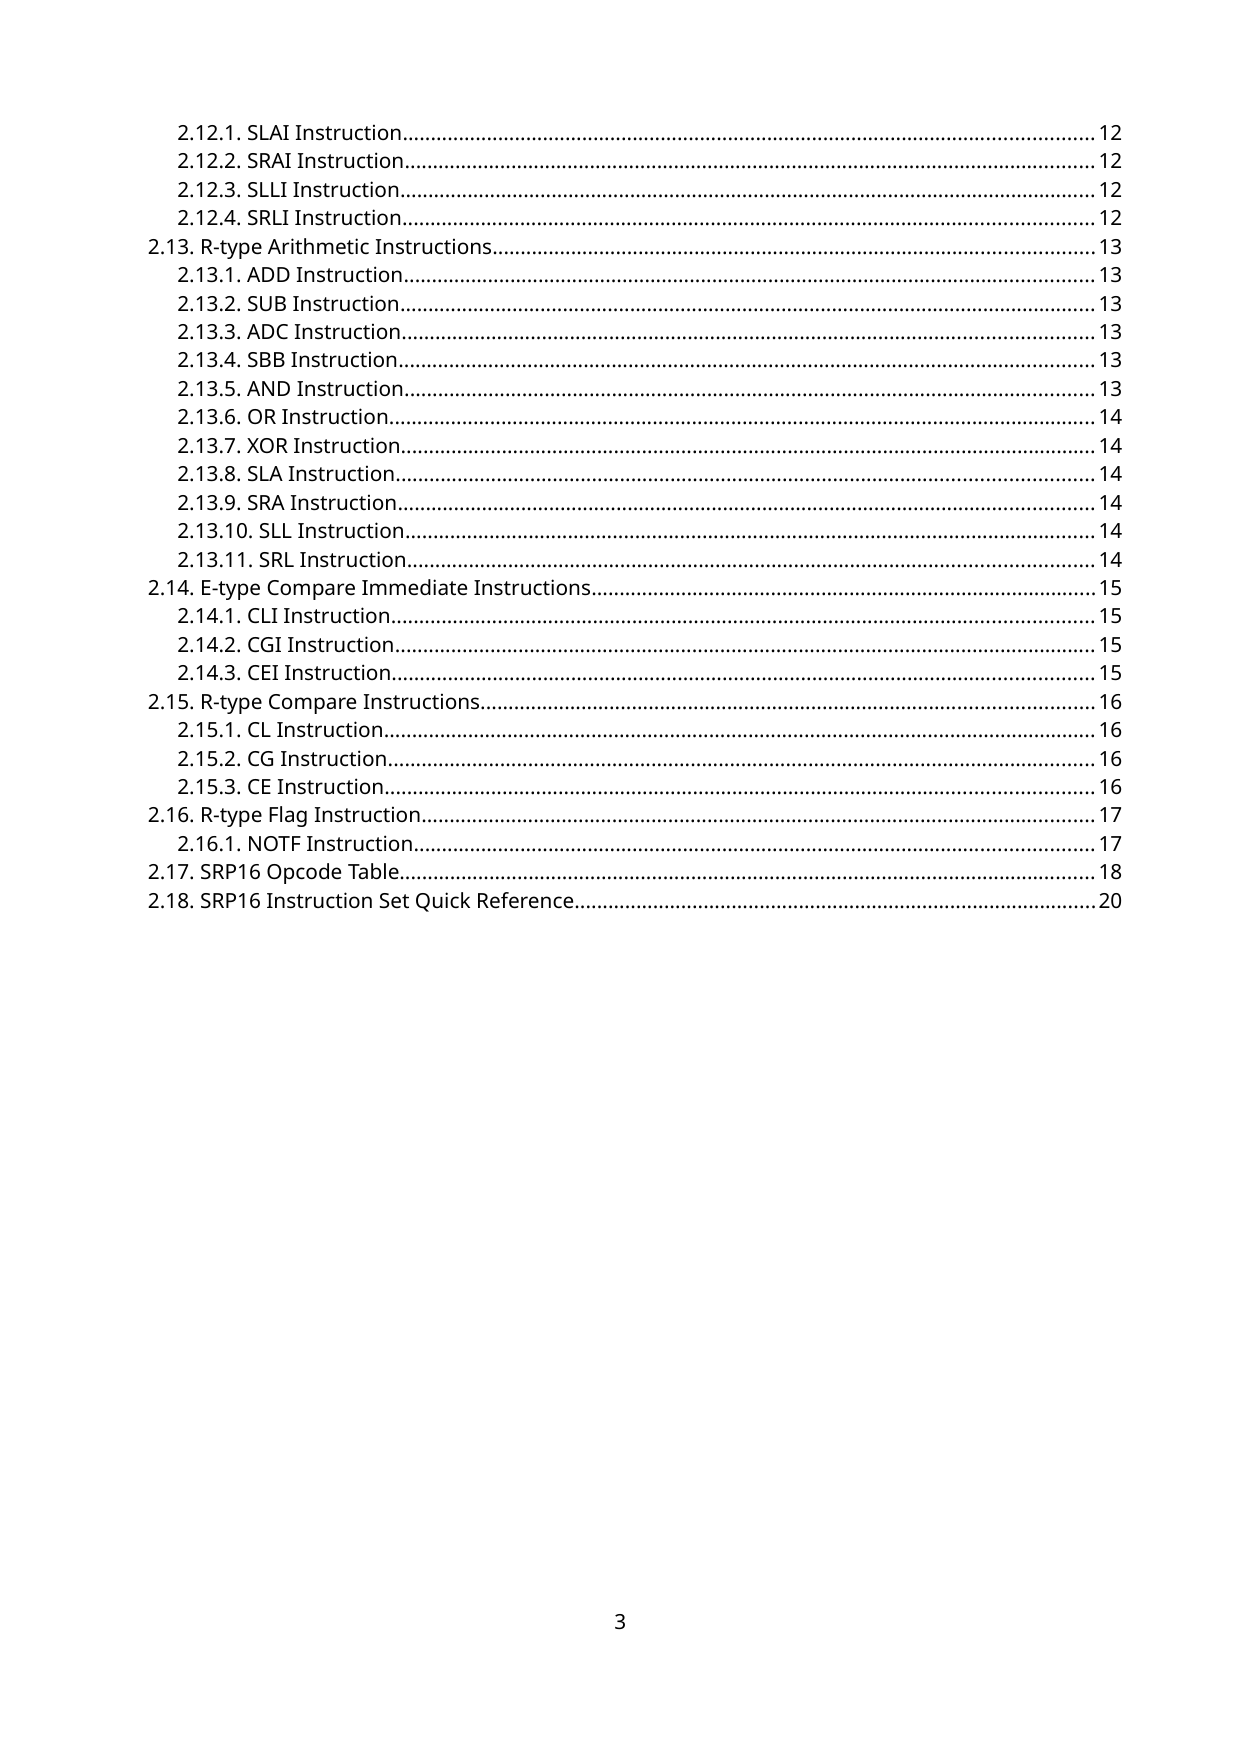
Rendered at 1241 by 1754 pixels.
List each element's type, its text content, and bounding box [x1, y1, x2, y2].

text 2.13.3. ADC Instruction 13 [177, 317, 1122, 346]
text 2.14. E-type Compare Immediate Instructions 15 [148, 573, 1122, 602]
text 2.13.8. SLA Instruction 14 [177, 459, 1122, 488]
text 2.13. R-type Arithmetic Instructions 13 [148, 232, 1122, 260]
text 2.18. SRP16 Instruction Set Quick Reference 20 [148, 886, 1122, 914]
text 2.13.10. SLL Instruction 14 [177, 516, 1122, 545]
text 2.15.2. CG Instruction 16 [177, 744, 1122, 772]
text 2.12.4. SRLI Instruction 12 [177, 203, 1122, 232]
text 2.16.1. NOTF Instruction 17 [177, 829, 1122, 857]
text 2.13.11. SRL Instruction 14 [177, 545, 1122, 573]
text 2.12.1. SLAI Instruction 12 [177, 118, 1122, 147]
text 2.13.5. AND Instruction 13 [177, 374, 1122, 402]
text 2.16. R-type Flag Instruction 17 [148, 801, 1122, 829]
text 2.12.3. SLLI Instruction 12 [177, 175, 1122, 203]
text 2.13.2. SUB Instruction 13 [177, 289, 1122, 317]
text 2.14.1. CLI Instruction 15 [177, 602, 1122, 630]
text 2.13.7. XOR Instruction 14 [177, 431, 1122, 459]
text 2.17. SRP16 Opcode Table 18 [148, 857, 1122, 886]
text 2.15. R-type Compare Instructions 16 [148, 687, 1122, 715]
text 2.13.6. OR Instruction 14 [177, 402, 1122, 431]
text 2.15.3. CE Instruction 16 [177, 772, 1122, 801]
text 2.12.2. SRAI Instruction 12 [177, 147, 1122, 175]
text 2.13.9. SRA Instruction 14 [177, 488, 1122, 516]
text 2.14.2. CGI Instruction 15 [177, 630, 1122, 658]
text 2.13.1. ADD Instruction 13 [177, 260, 1122, 289]
text 2.13.4. SBB Instruction 13 [177, 346, 1122, 374]
text 2.14.3. CEI Instruction 15 [177, 658, 1122, 687]
text 2.15.1. CL Instruction 16 [177, 715, 1122, 744]
